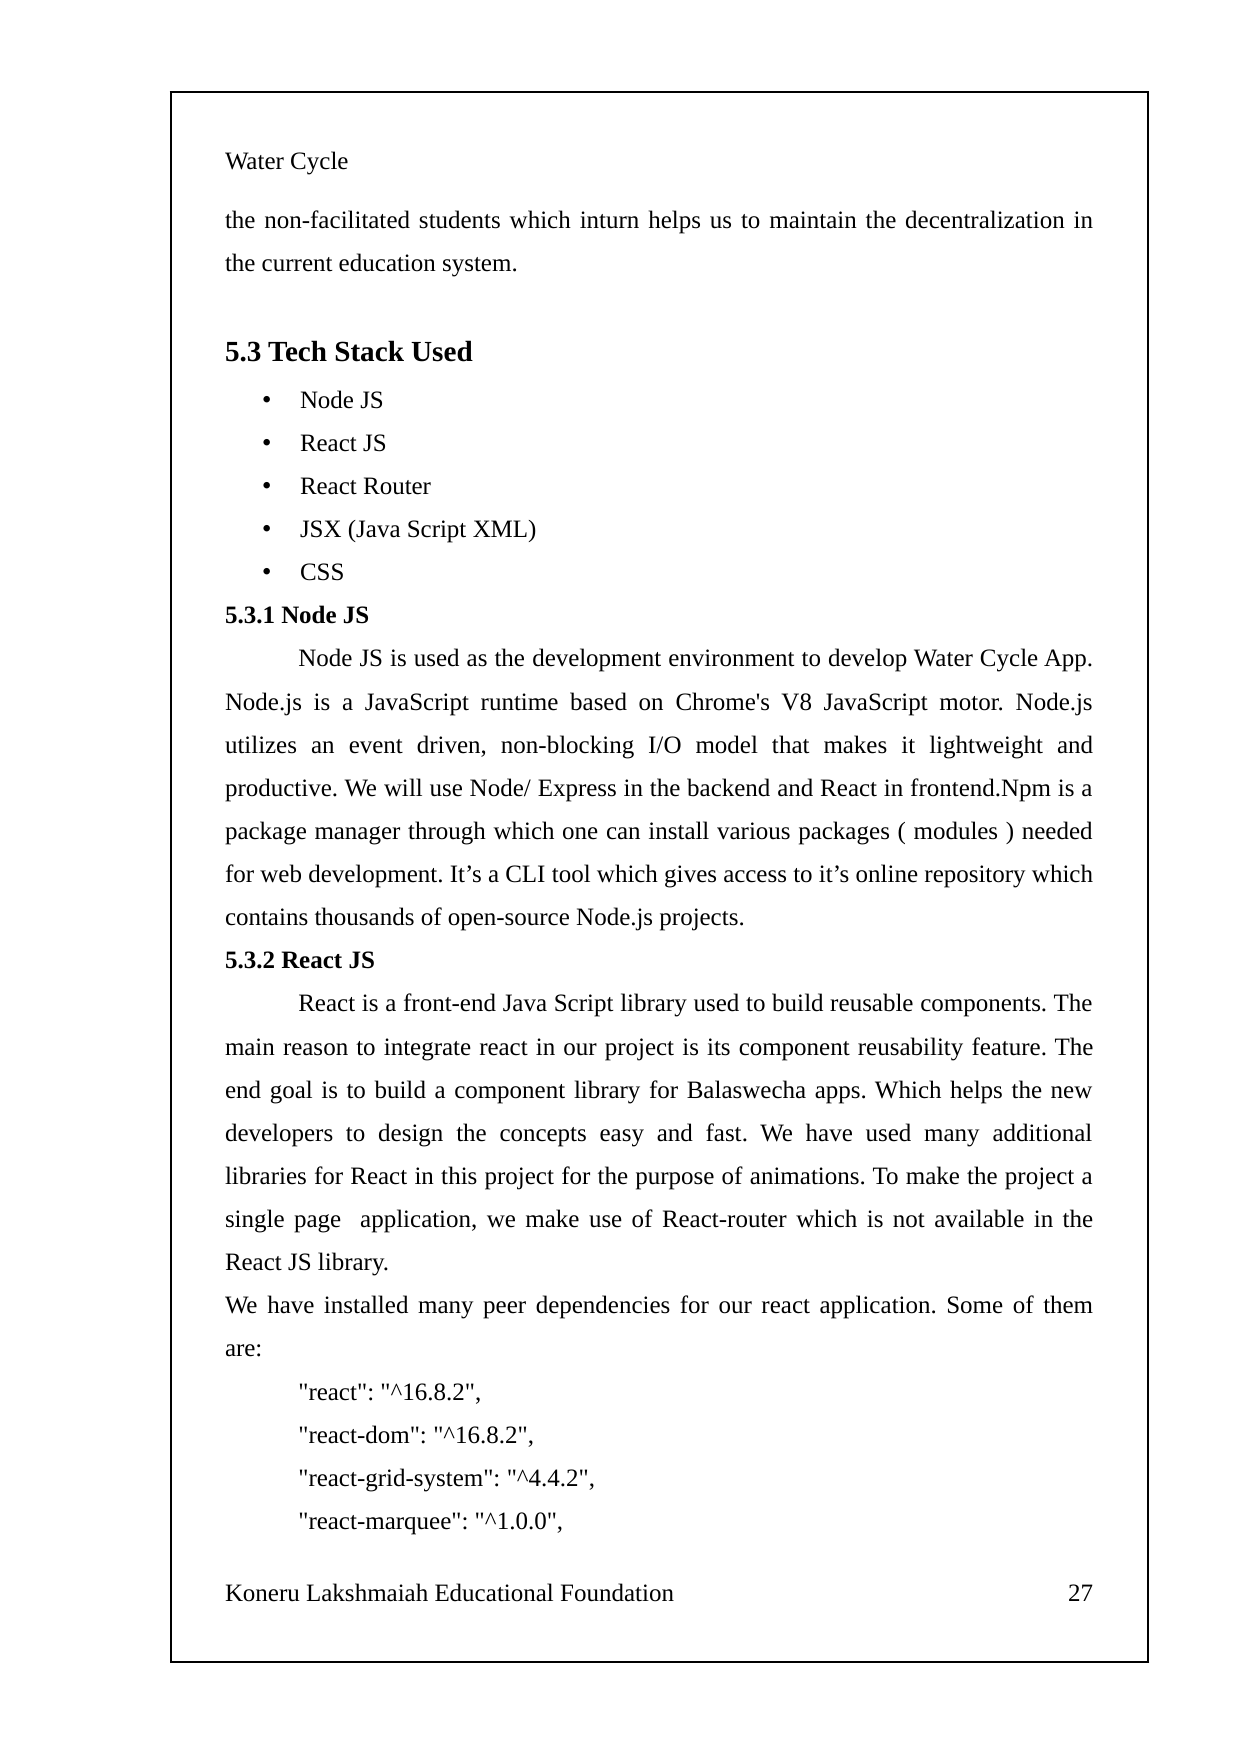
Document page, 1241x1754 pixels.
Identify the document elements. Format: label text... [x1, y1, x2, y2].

list Node JS [262, 385, 1094, 413]
text 5.3.1 Node JS [225, 600, 1094, 629]
text Node JS is used as the development environment to develop Water Cycle App. Node.js is a JavaScript runtime based on Chrome's V8 JavaScript motor. Node.js utilizes an event driven, non-blocking I/O model that makes it lightweight and productive. We will use Node/ Express in the backend and React in frontend.Npm is a package manager through which one can install various packages ( modules ) needed for web development. It’s a CLI tool which gives access to it’s online repository which contains thousands of open-source Node.js projects. [225, 643, 1094, 931]
list CSS [262, 557, 1094, 586]
list JSX (Java Script XML) [262, 514, 1094, 543]
text the non-facilitated students which inturn helps us to maintain the decentralization in the current education system. [225, 205, 1094, 277]
text "react-dom": "^16.8.2", [225, 1420, 1094, 1448]
list React JS [262, 428, 1094, 457]
text 5.3 Tech Stack Used [225, 334, 1094, 368]
text React is a front-end Java Script library used to build reusable components. The main reason to integrate react in our project is its component reusability feature. The end goal is to build a component library for Balaswecha apps. Which helps the new developers to design the concepts easy and fast. We have used many additional libraries for React in this project for the purpose of animations. To make the project a single page application, we make use of React-router which is not available in the React JS library. [225, 988, 1094, 1276]
text "react-marquee": "^1.0.0", [225, 1506, 1094, 1535]
text We have installed many peer dependencies for our react application. Some of them are: [225, 1290, 1094, 1362]
text 5.3.2 React JS [225, 945, 1094, 974]
text "react": "^16.8.2", [225, 1377, 1094, 1405]
text "react-grid-system": "^4.4.2", [225, 1463, 1094, 1492]
list React Router [262, 471, 1094, 500]
